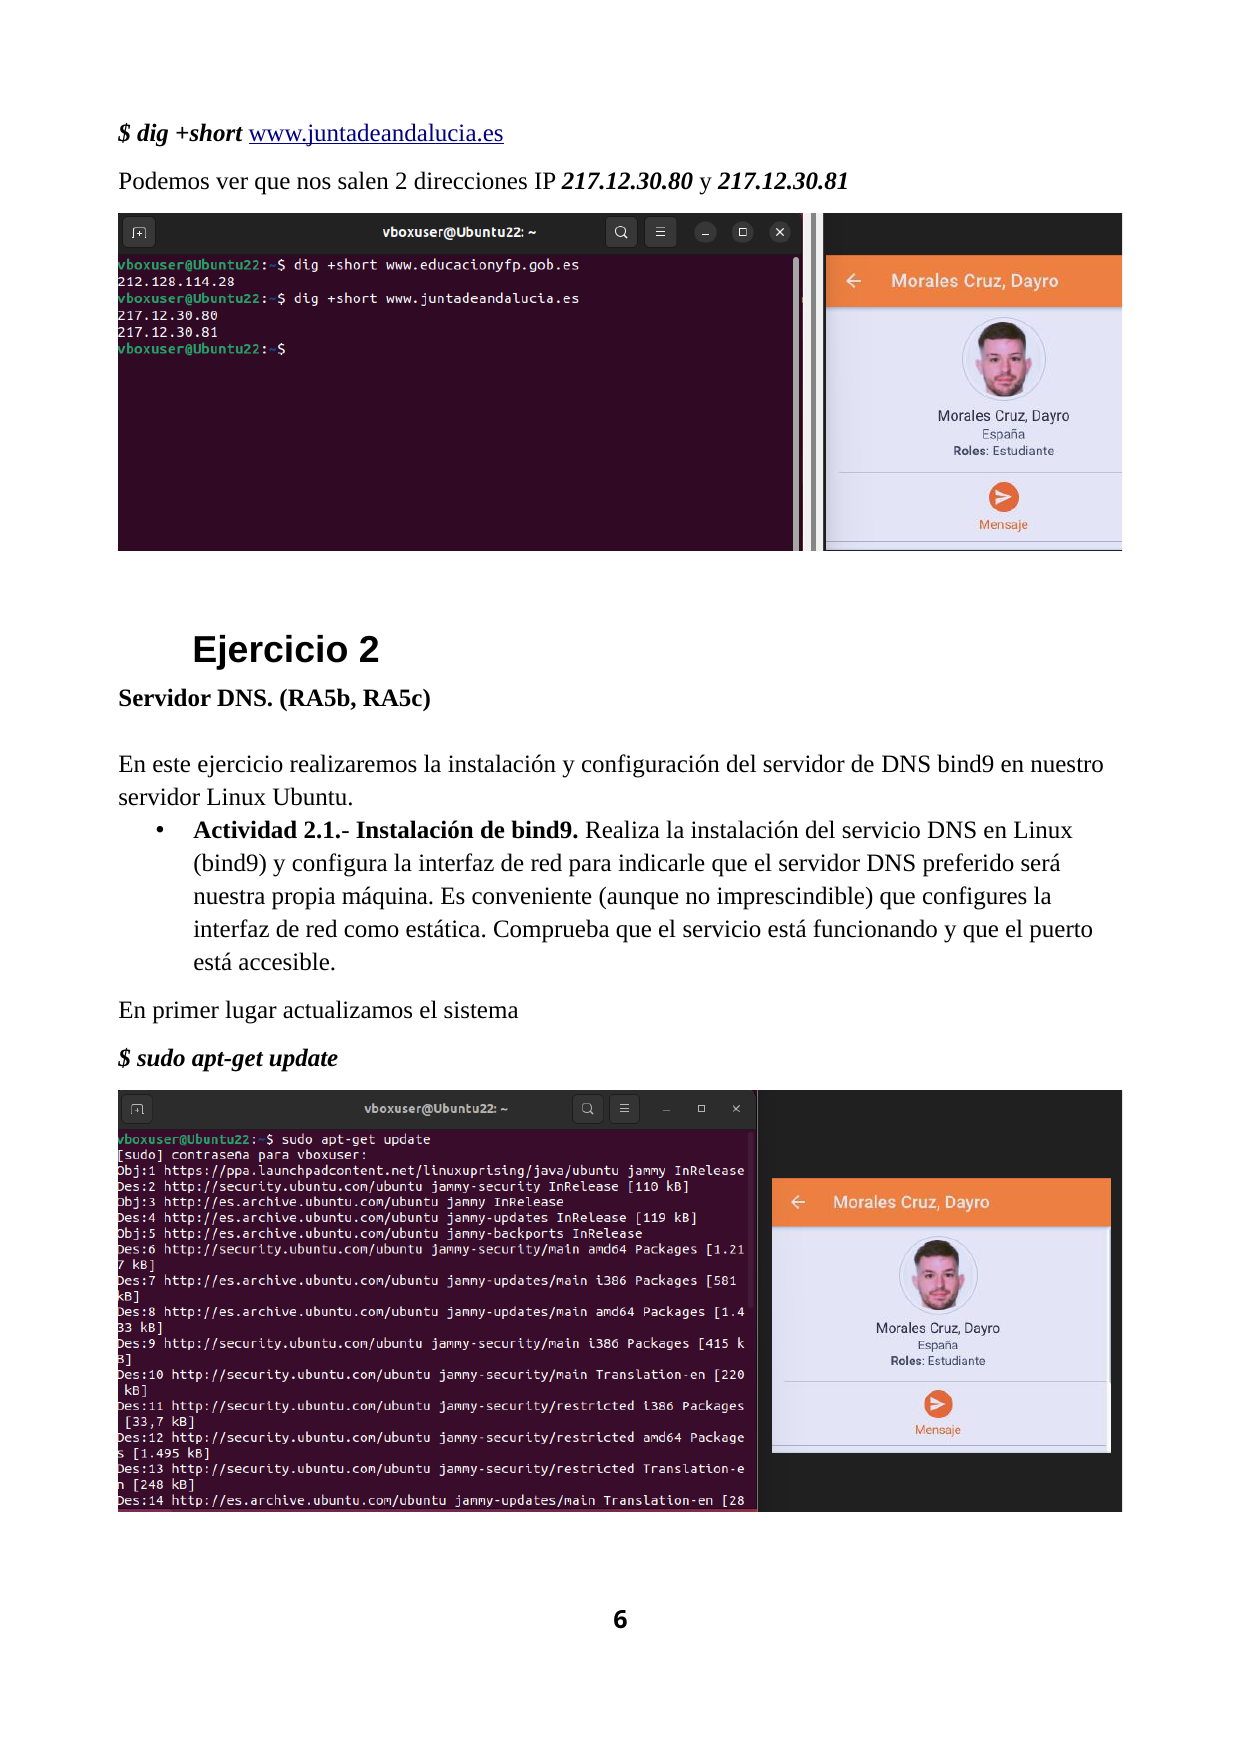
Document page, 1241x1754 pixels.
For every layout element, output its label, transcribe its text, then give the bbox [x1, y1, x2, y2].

text $ dig +short www.juntadeandalucia.es [118, 118, 1122, 147]
text Podemos ver que nos salen 2 direcciones IP 217.12.30.80 y 217.12.30.81 [118, 166, 1122, 194]
text En primer lugar actualizamos el sistema [118, 995, 1122, 1024]
picture [118, 213, 1123, 551]
text Servidor DNS. (RA5b, RA5c) En este ejercicio realizaremos la instalación y configuración del servidor de DNS bind9 en nuestro servidor Linux Ubuntu. [118, 683, 1122, 811]
text $ sudo apt-get update [118, 1043, 1122, 1071]
list Actividad 2.1.- Instalación de bind9. Realiza la instalación del servicio DNS en Linux (bind9) y configura la interfaz de red para indicarle que el servidor DNS preferido será nuestra propia máquina. Es conveniente (aunque no imprescindible) que configures la interfaz de red como estática. Comprueba que el servicio está funcionando y que el puerto está accesible. [156, 815, 1122, 976]
picture [118, 1090, 1123, 1512]
subtitle Ejercicio 2 [118, 628, 1122, 671]
